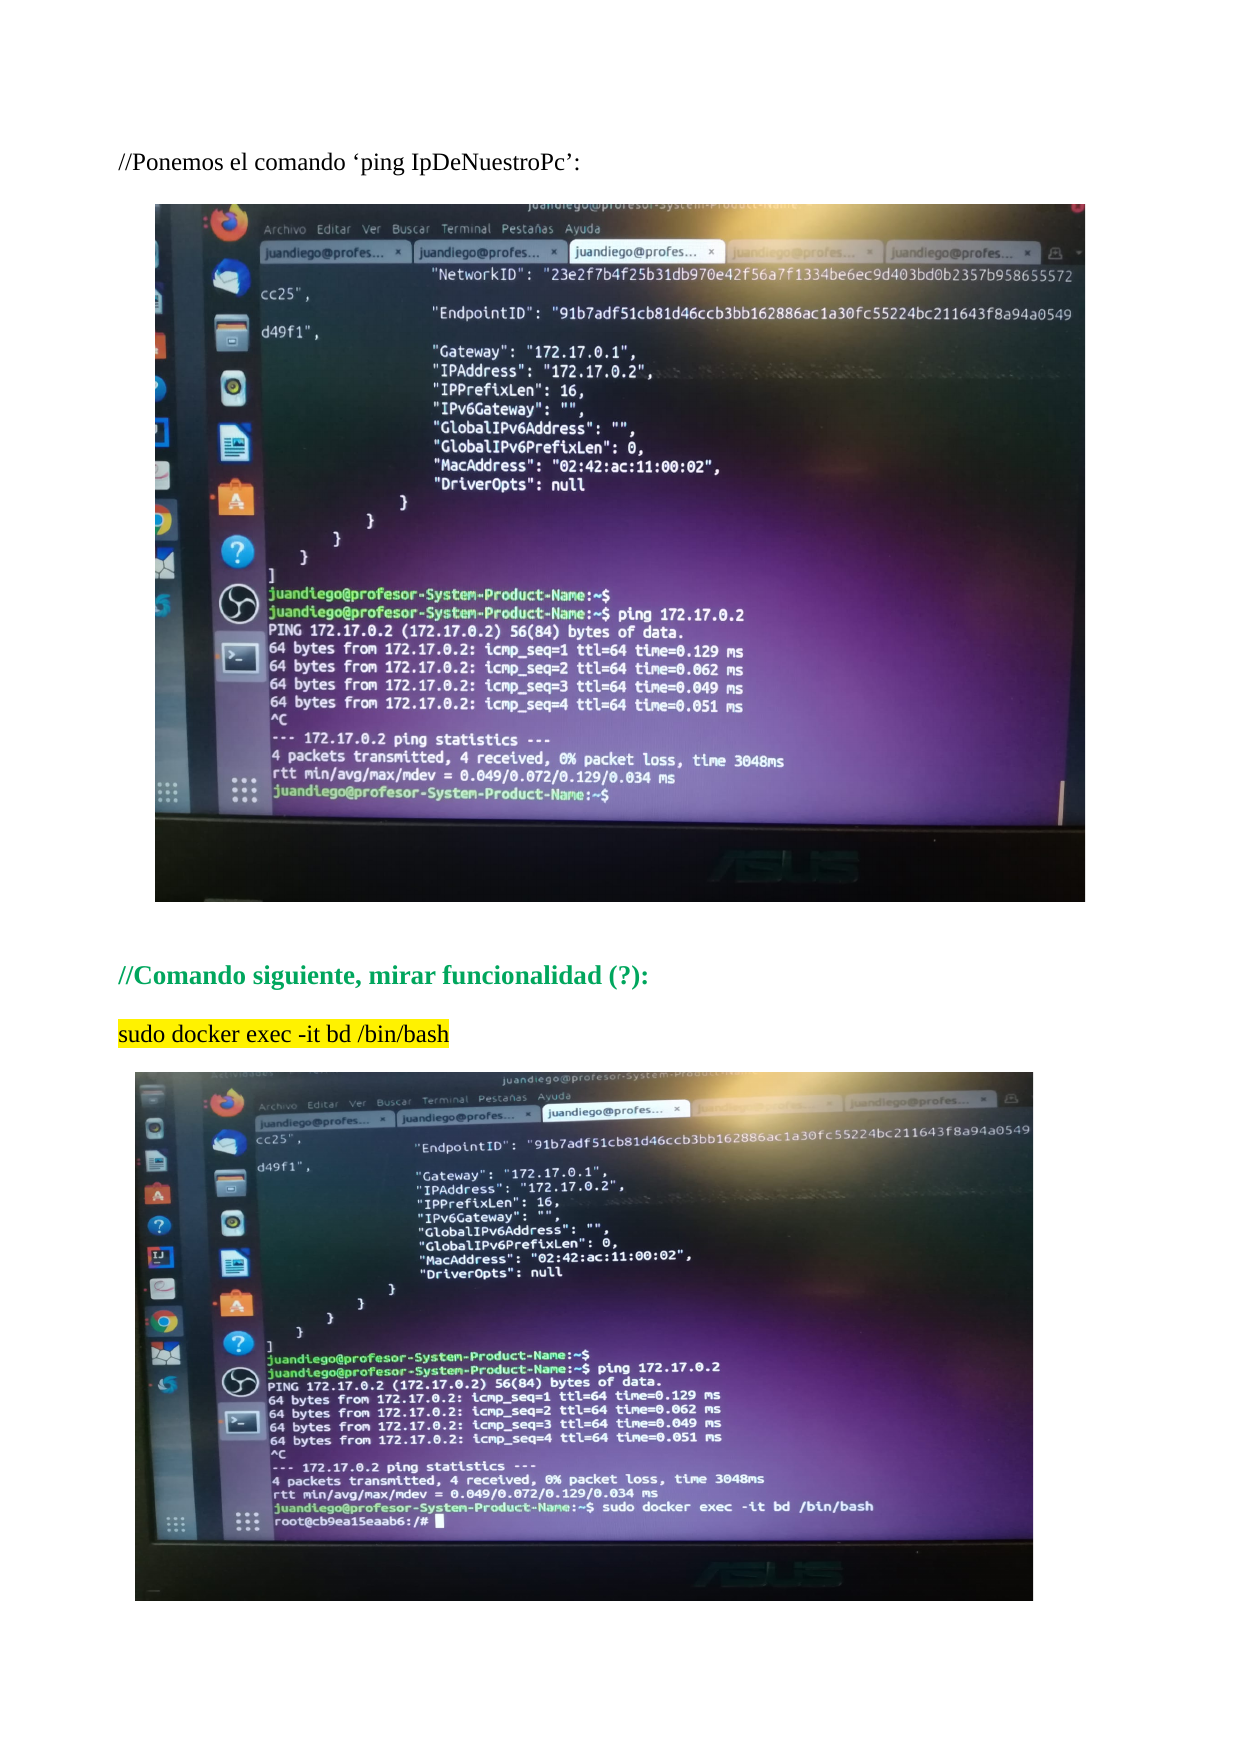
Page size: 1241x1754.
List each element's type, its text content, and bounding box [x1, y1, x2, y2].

picture [135, 1072, 1034, 1601]
picture [155, 204, 1086, 902]
text sudo docker exec -it bd /bin/bash [118, 1019, 1122, 1048]
text //Ponemos el comando ‘ping IpDeNuestroPc’: [118, 147, 1122, 176]
text //Comando siguiente, mirar funcionalidad (?): [118, 959, 1122, 991]
